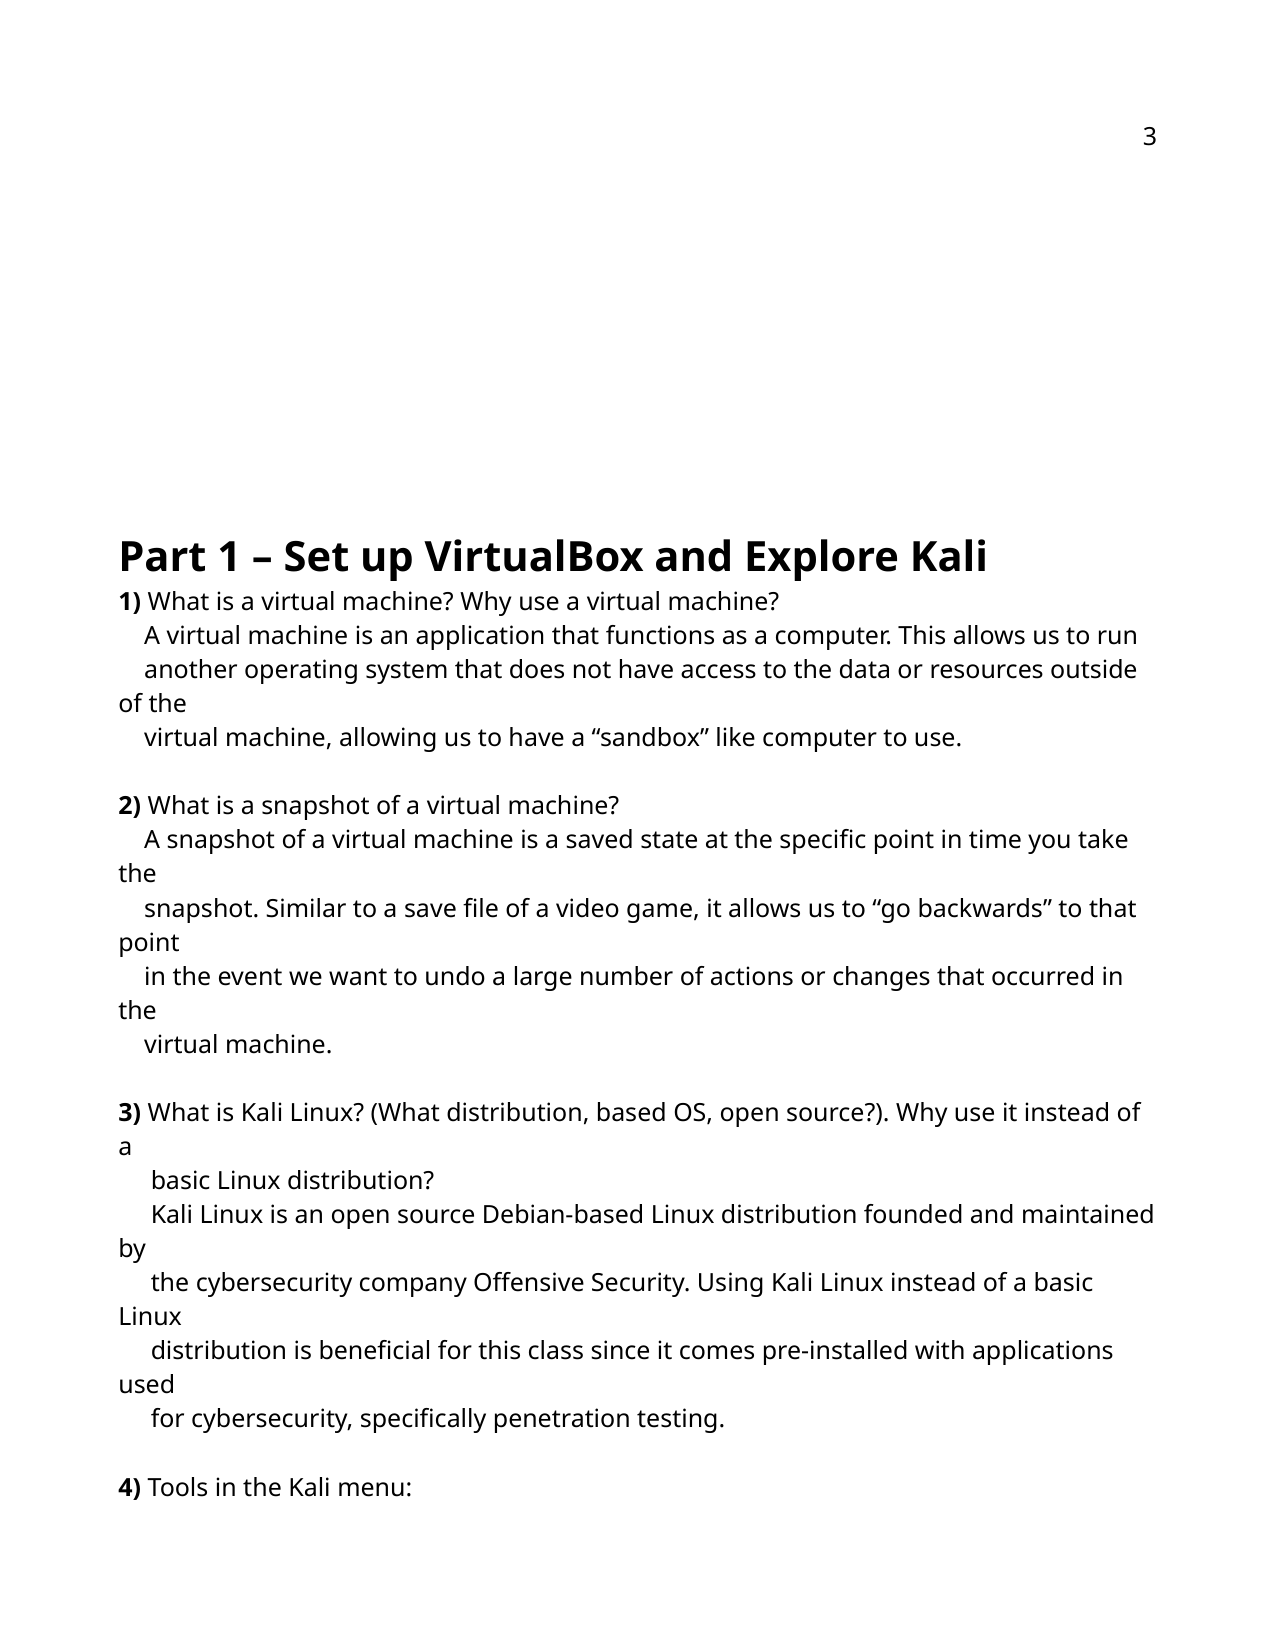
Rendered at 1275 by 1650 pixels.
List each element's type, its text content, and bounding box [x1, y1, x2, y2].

text virtual machine. [118, 1026, 1157, 1061]
text for cybersecurity, specifically penetration testing. [118, 1401, 1157, 1435]
text 1) What is a virtual machine? Why use a virtual machine? [118, 584, 1157, 618]
text 3) What is Kali Linux? (What distribution, based OS, open source?). Why use it instead of a [118, 1094, 1157, 1163]
text A virtual machine is an application that functions as a computer. This allows us to run [118, 618, 1157, 652]
text the cybersecurity company Offensive Security. Using Kali Linux instead of a basic Linux [118, 1265, 1157, 1333]
text in the event we want to undo a large number of actions or changes that occurred in the [118, 958, 1157, 1026]
text basic Linux distribution? [118, 1163, 1157, 1197]
text another operating system that does not have access to the data or resources outside of the [118, 652, 1157, 720]
text virtual machine, allowing us to have a “sandbox” like computer to use. [118, 720, 1157, 754]
text distribution is beneficial for this class since it comes pre-installed with applications used [118, 1333, 1157, 1401]
text 4) Tools in the Kali menu: [118, 1469, 1157, 1503]
text Kali Linux is an open source Debian-based Linux distribution founded and maintained by [118, 1197, 1157, 1265]
text Part 1 – Set up VirtualBox and Explore Kali [118, 527, 1157, 584]
text 2) What is a snapshot of a virtual machine? [118, 788, 1157, 822]
text A snapshot of a virtual machine is a saved state at the specific point in time you take the [118, 822, 1157, 890]
text snapshot. Similar to a save file of a video game, it allows us to “go backwards” to that point [118, 890, 1157, 958]
